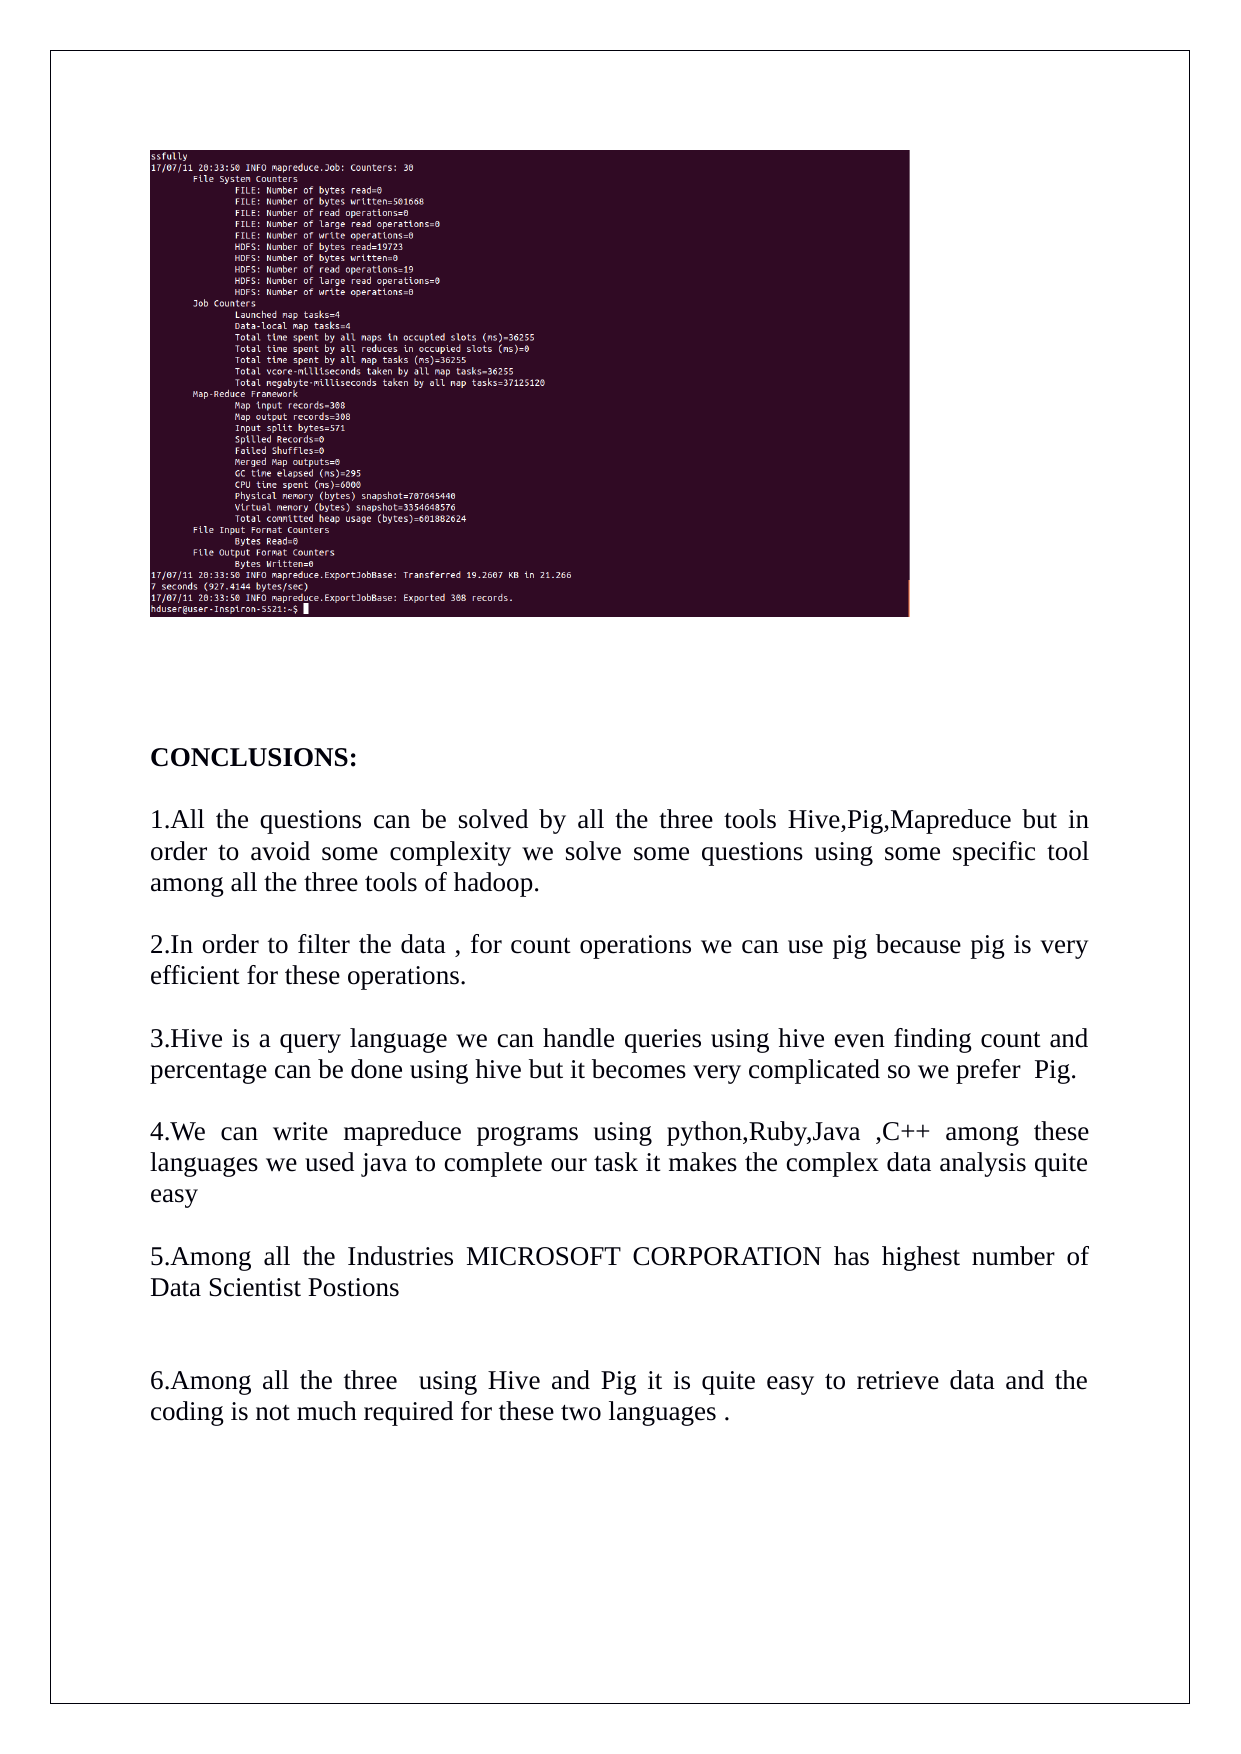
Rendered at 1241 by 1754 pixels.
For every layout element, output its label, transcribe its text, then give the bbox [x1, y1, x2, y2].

text CONCLUSIONS: [150, 741, 1090, 772]
text 4.We can write mapreduce programs using python,Ruby,Java ,C++ among these languages we used java to complete our task it makes the complex data analysis quite easy [150, 1115, 1090, 1208]
text 1.All the questions can be solved by all the three tools Hive,Pig,Mapreduce but in order to avoid some complexity we solve some questions using some specific tool among all the three tools of hadoop. [150, 804, 1090, 897]
text 5.Among all the Industries MICROSOFT CORPORATION has highest number of Data Scientist Postions [150, 1240, 1090, 1302]
text 3.Hive is a query language we can handle queries using hive even finding count and percentage can be done using hive but it becomes very complicated so we prefer Pig. [150, 1022, 1090, 1084]
picture [150, 150, 910, 617]
text 6.Among all the three using Hive and Pig it is quite easy to retrieve data and the coding is not much required for these two languages . [150, 1364, 1090, 1427]
text 2.In order to filter the data , for count operations we can use pig because pig is very efficient for these operations. [150, 928, 1090, 991]
